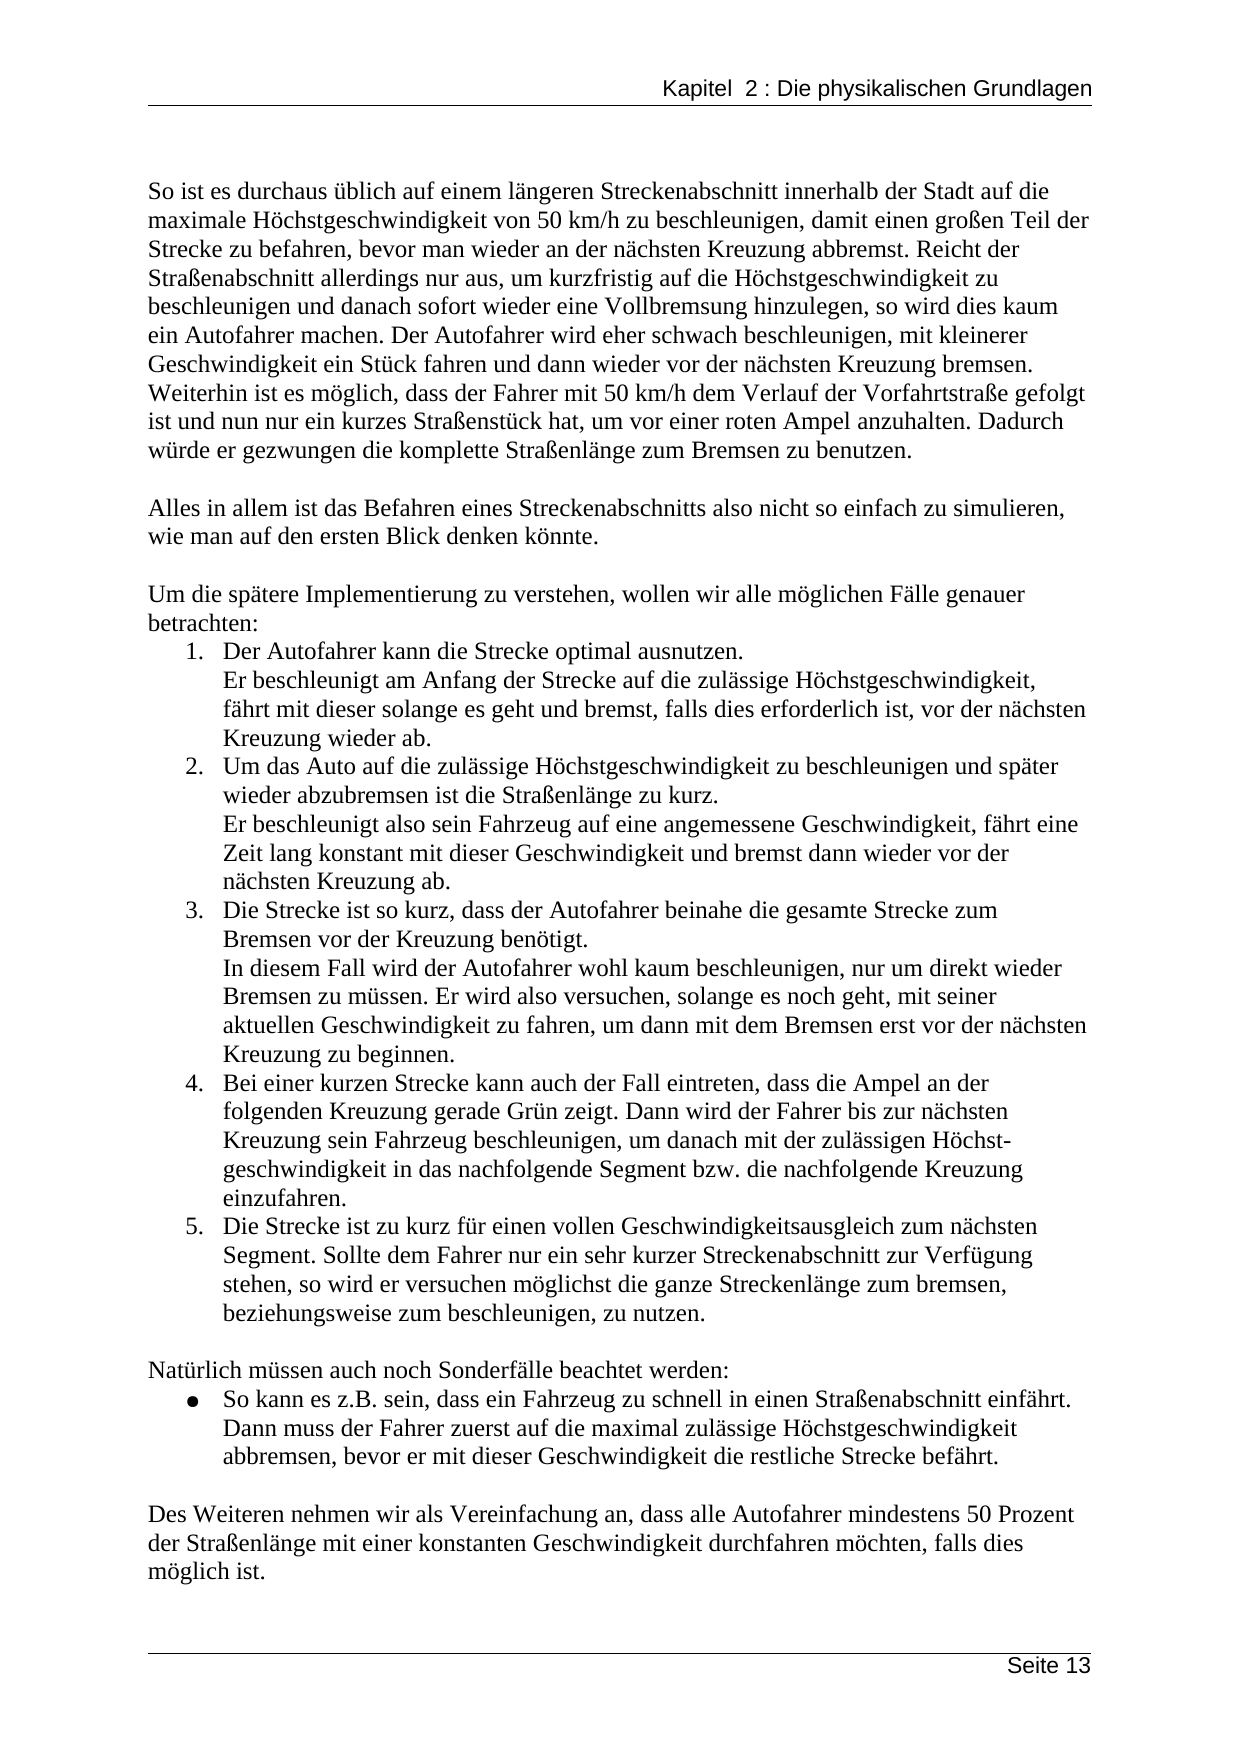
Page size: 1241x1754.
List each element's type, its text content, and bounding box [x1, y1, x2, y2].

list Die Strecke ist so kurz, dass der Autofahrer beinahe die gesamte Strecke zum Bremsen vor der Kreuzung benötigt. In diesem Fall wird der Autofahrer wohl kaum beschleunigen, nur um direkt wieder Bremsen zu müssen. Er wird also versuchen, solange es noch geht, mit seiner aktuellen Geschwindigkeit zu fahren, um dann mit dem Bremsen erst vor der nächsten Kreuzung zu beginnen. [185, 895, 1092, 1068]
text Natürlich müssen auch noch Sonderfälle beachtet werden: [148, 1355, 1092, 1384]
text Des Weiteren nehmen wir als Vereinfachung an, dass alle Autofahrer mindestens 50 Prozent der Straßenlänge mit einer konstanten Geschwindigkeit durchfahren möchten, falls dies möglich ist. [148, 1499, 1092, 1585]
list Der Autofahrer kann die Strecke optimal ausnutzen. Er beschleunigt am Anfang der Strecke auf die zulässige Höchstgeschwindigkeit, fährt mit dieser solange es geht und bremst, falls dies erforderlich ist, vor der nächsten Kreuzung wieder ab. [185, 636, 1092, 751]
text Alles in allem ist das Befahren eines Streckenabschnitts also nicht so einfach zu simulieren, wie man auf den ersten Blick denken könnte. [148, 493, 1092, 550]
text So ist es durchaus üblich auf einem längeren Streckenabschnitt innerhalb der Stadt auf die maximale Höchstgeschwindigkeit von 50 km/h zu beschleunigen, damit einen großen Teil der Strecke zu befahren, bevor man wieder an der nächsten Kreuzung abbremst. Reicht der Straßenabschnitt allerdings nur aus, um kurzfristig auf die Höchstgeschwindigkeit zu beschleunigen und danach sofort wieder eine Vollbremsung hinzulegen, so wird dies kaum ein Autofahrer machen. Der Autofahrer wird eher schwach beschleunigen, mit kleinerer Geschwindigkeit ein Stück fahren und dann wieder vor der nächsten Kreuzung bremsen. Weiterhin ist es möglich, dass der Fahrer mit 50 km/h dem Verlauf der Vorfahrtstraße gefolgt ist und nun nur ein kurzes Straßenstück hat, um vor einer roten Ampel anzuhalten. Dadurch würde er gezwungen die komplette Straßenlänge zum Bremsen zu benutzen. [148, 176, 1092, 464]
list Bei einer kurzen Strecke kann auch der Fall eintreten, dass die Ampel an der folgenden Kreuzung gerade Grün zeigt. Dann wird der Fahrer bis zur nächsten Kreuzung sein Fahrzeug beschleunigen, um danach mit der zulässigen Höchst­geschwindigkeit in das nachfolgende Segment bzw. die nachfolgende Kreuzung einzufahren. [185, 1068, 1092, 1211]
text Um die spätere Implementierung zu verstehen, wollen wir alle möglichen Fälle genauer betrachten: [148, 579, 1092, 636]
list Um das Auto auf die zulässige Höchstgeschwindigkeit zu beschleunigen und später wieder abzubremsen ist die Straßenlänge zu kurz. Er beschleunigt also sein Fahrzeug auf eine angemessene Geschwindigkeit, fährt eine Zeit lang konstant mit dieser Geschwindigkeit und bremst dann wieder vor der nächsten Kreuzung ab. [185, 751, 1092, 895]
list So kann es z.B. sein, dass ein Fahrzeug zu schnell in einen Straßenabschnitt einfährt. Dann muss der Fahrer zuerst auf die maximal zulässige Höchstgeschwindigkeit abbremsen, bevor er mit dieser Geschwindigkeit die restliche Strecke befährt. [185, 1384, 1092, 1470]
list Die Strecke ist zu kurz für einen vollen Geschwindigkeitsausgleich zum nächsten Segment. Sollte dem Fahrer nur ein sehr kurzer Streckenabschnitt zur Verfügung stehen, so wird er versuchen möglichst die ganze Streckenlänge zum bremsen, beziehungsweise zum beschleunigen, zu nutzen. [185, 1211, 1092, 1326]
